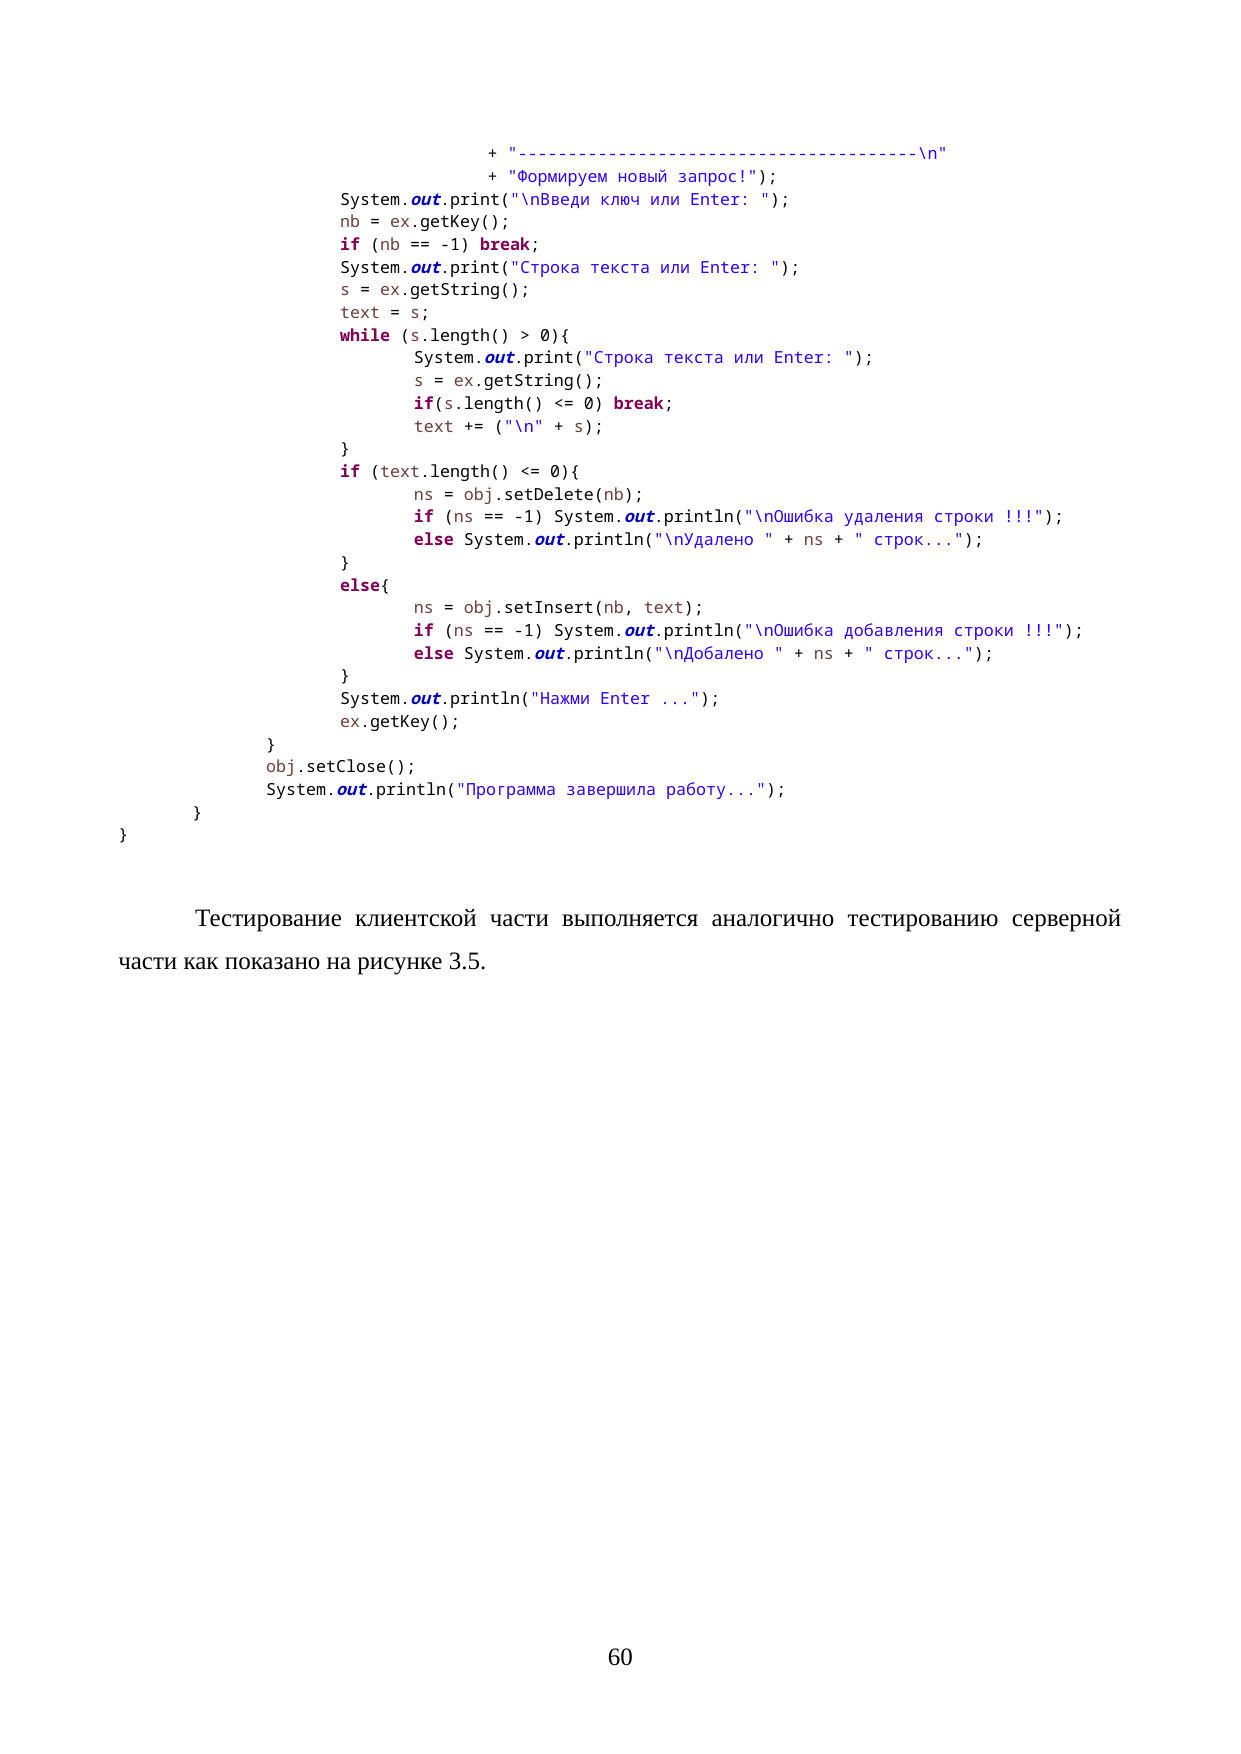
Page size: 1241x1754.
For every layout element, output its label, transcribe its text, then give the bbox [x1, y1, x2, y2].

text obj.setClose(); [118, 755, 1122, 778]
text System.out.print("\nВведи ключ или Enter: "); [118, 187, 1122, 210]
text } [118, 664, 1122, 687]
text } [118, 823, 1122, 846]
text ex.getKey(); [118, 709, 1122, 732]
text text = s; [118, 301, 1122, 323]
text + "----------------------------------------\n" [118, 142, 1122, 164]
text s = ex.getString(); [118, 278, 1122, 301]
text else System.out.println("\nДобалено " + ns + " строк..."); [118, 641, 1122, 664]
text if (ns == -1) System.out.println("\nОшибка добавления строки !!!"); [118, 619, 1122, 641]
text text += ("\n" + s); [118, 414, 1122, 437]
text + "Формируем новый запрос!"); [118, 164, 1122, 187]
text if (nb == -1) break; [118, 233, 1122, 255]
text nb = ex.getKey(); [118, 210, 1122, 233]
text while (s.length() > 0){ [118, 323, 1122, 346]
text Тестирование клиентской части выполняется аналогично тестированию серверной части как показано на рисунке 3.5. [118, 903, 1122, 974]
text else System.out.println("\nУдалено " + ns + " строк..."); [118, 528, 1122, 551]
text ns = obj.setDelete(nb); [118, 482, 1122, 505]
text } [118, 800, 1122, 823]
text } [118, 551, 1122, 573]
text else{ [118, 573, 1122, 596]
text System.out.println("Нажми Enter ..."); [118, 687, 1122, 709]
text if (text.length() <= 0){ [118, 460, 1122, 482]
text System.out.print("Строка текста или Enter: "); [118, 346, 1122, 369]
text } [118, 437, 1122, 460]
text System.out.println("Программа завершила работу..."); [118, 778, 1122, 800]
text s = ex.getString(); [118, 369, 1122, 392]
text } [118, 732, 1122, 755]
text System.out.print("Строка текста или Enter: "); [118, 255, 1122, 278]
text if(s.length() <= 0) break; [118, 392, 1122, 414]
text if (ns == -1) System.out.println("\nОшибка удаления строки !!!"); [118, 505, 1122, 528]
text ns = obj.setInsert(nb, text); [118, 596, 1122, 619]
